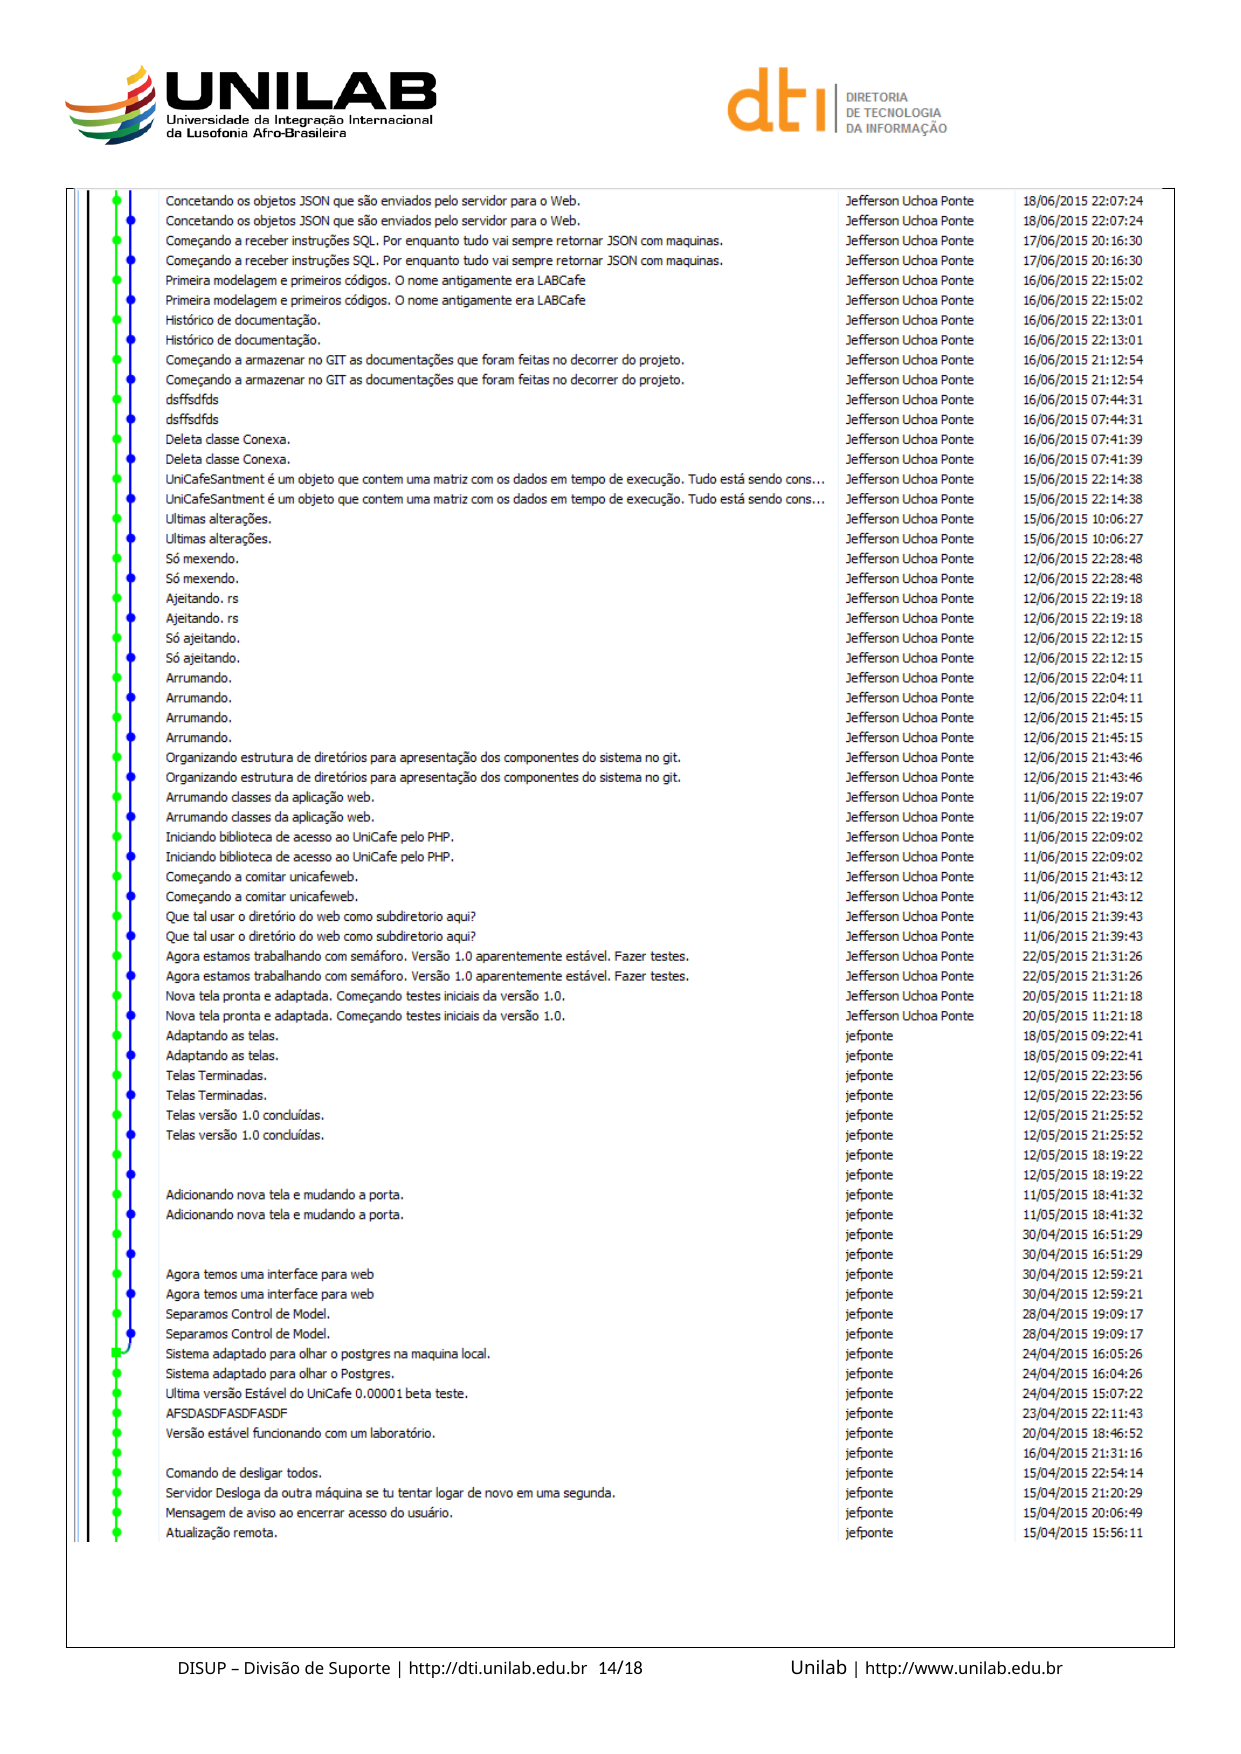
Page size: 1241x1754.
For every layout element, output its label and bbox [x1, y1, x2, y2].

picture [73, 188, 1163, 1542]
picture [727, 56, 955, 145]
table_cell [67, 189, 1174, 1647]
